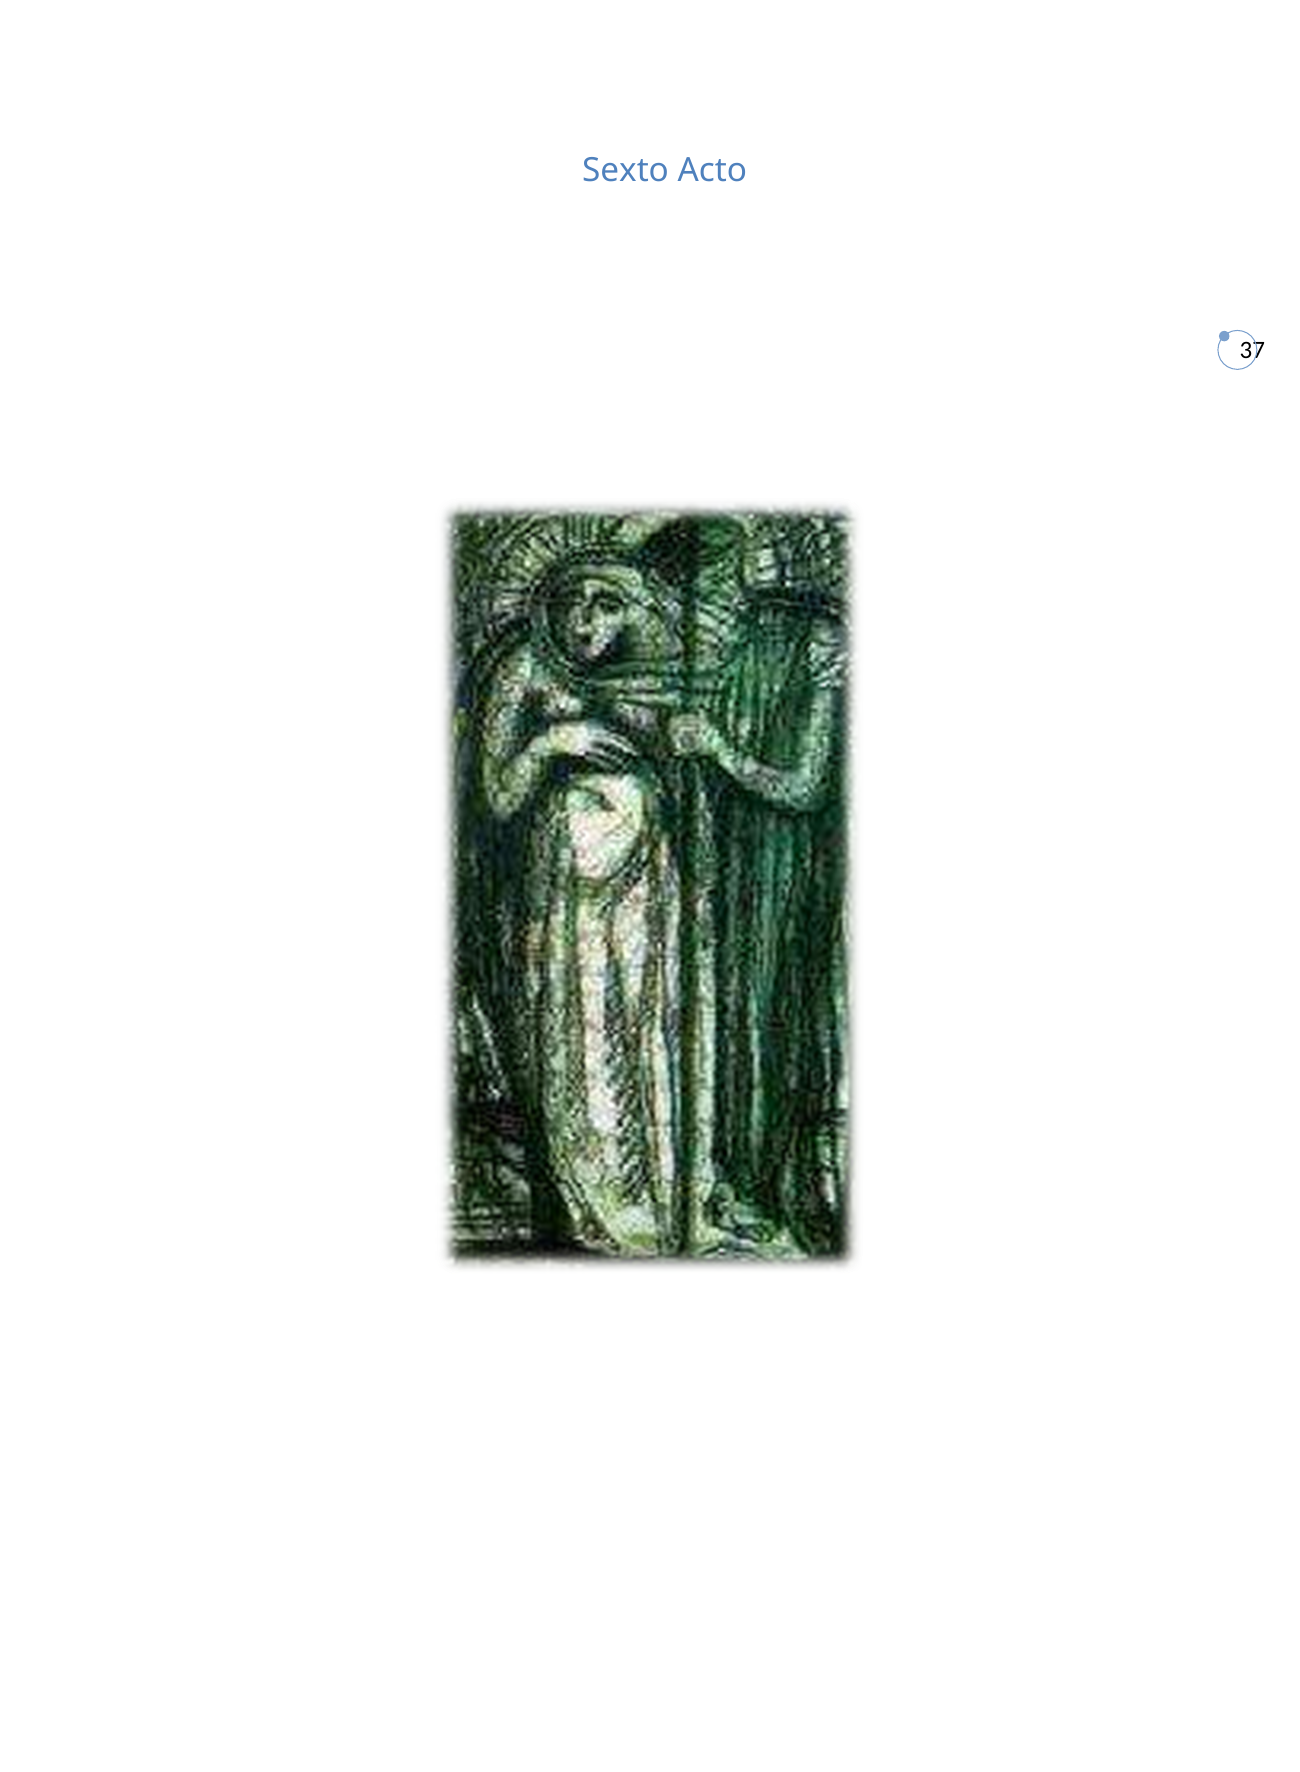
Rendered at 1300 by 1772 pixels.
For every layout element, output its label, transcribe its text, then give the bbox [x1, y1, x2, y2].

picture [435, 498, 864, 1274]
text Sexto Acto [104, 146, 1224, 192]
